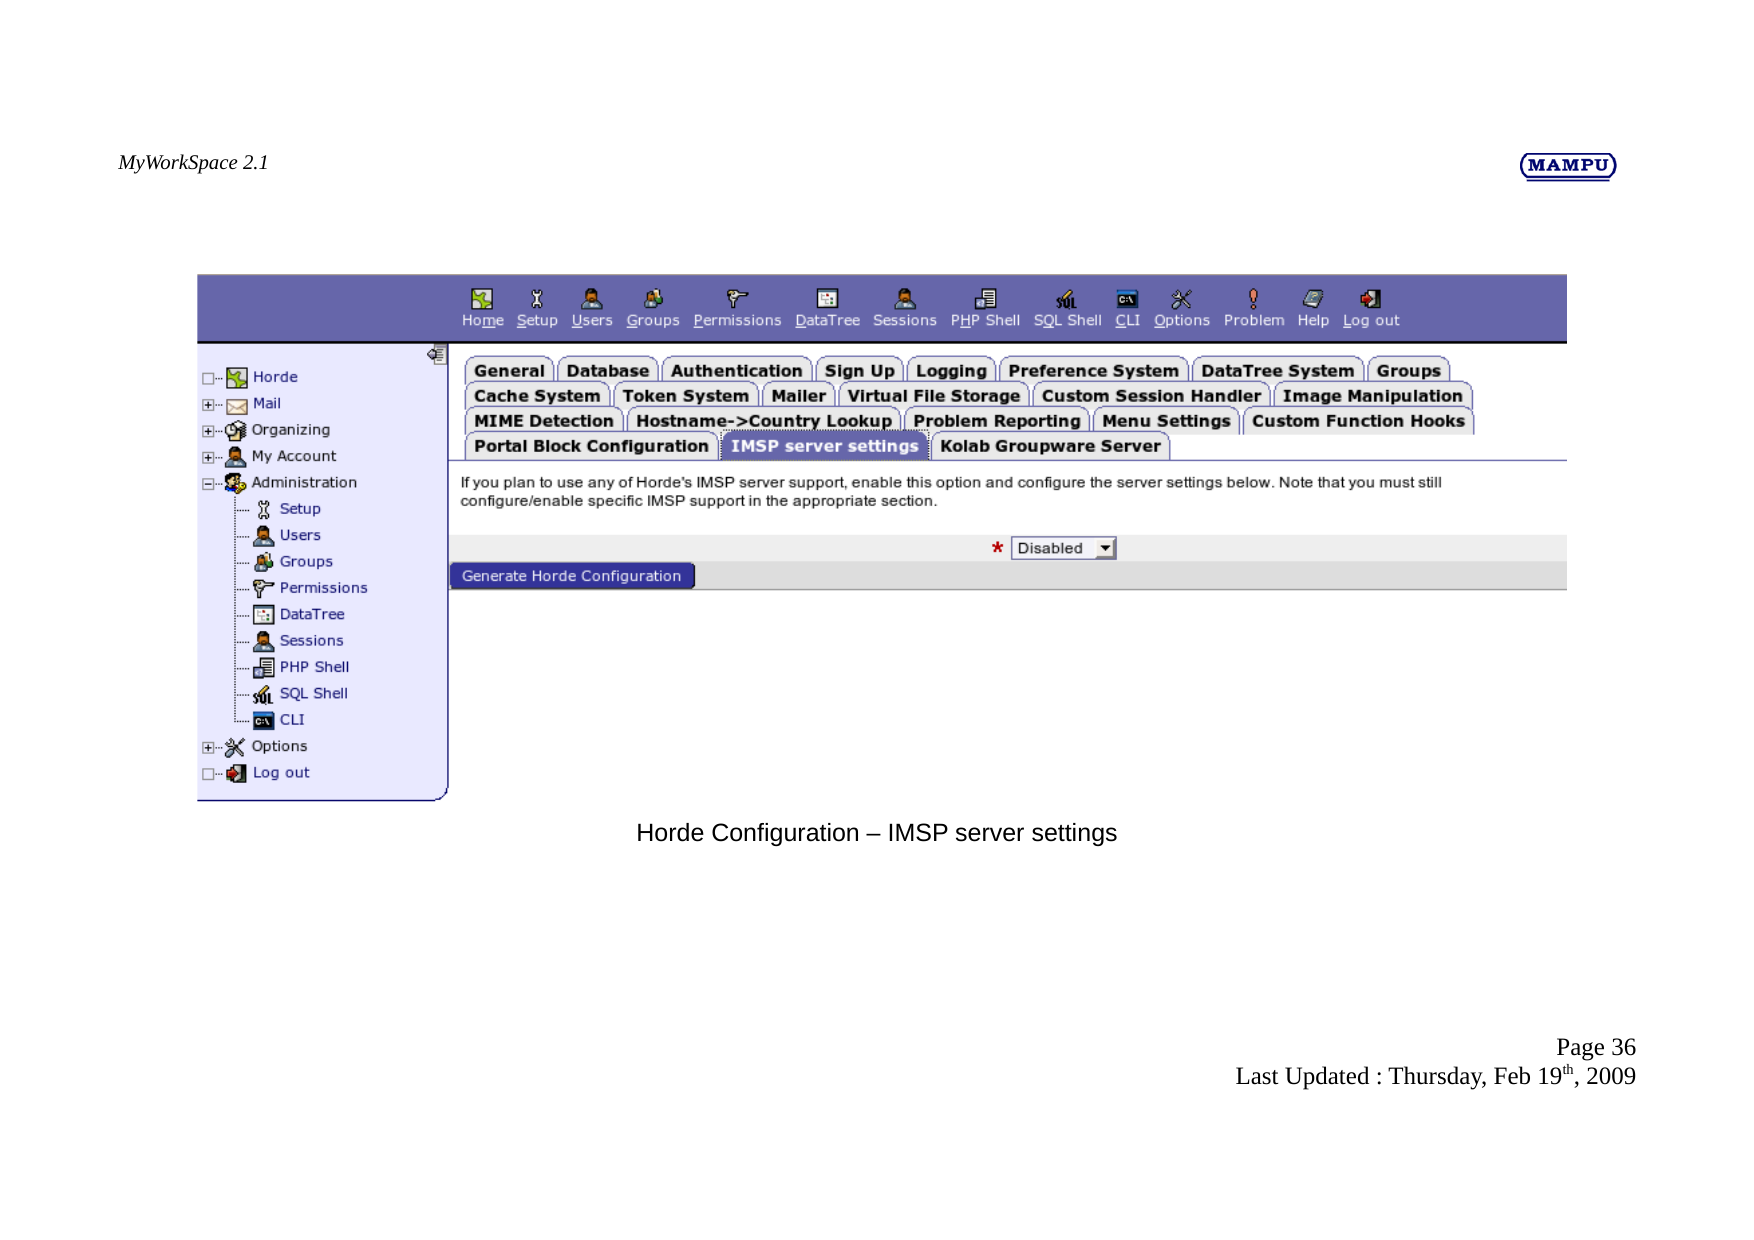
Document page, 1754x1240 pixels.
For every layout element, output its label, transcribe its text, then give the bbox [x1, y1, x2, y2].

picture [1517, 150, 1622, 183]
picture [197, 274, 1567, 804]
text Horde Configuration – IMSP server settings [118, 252, 1636, 847]
